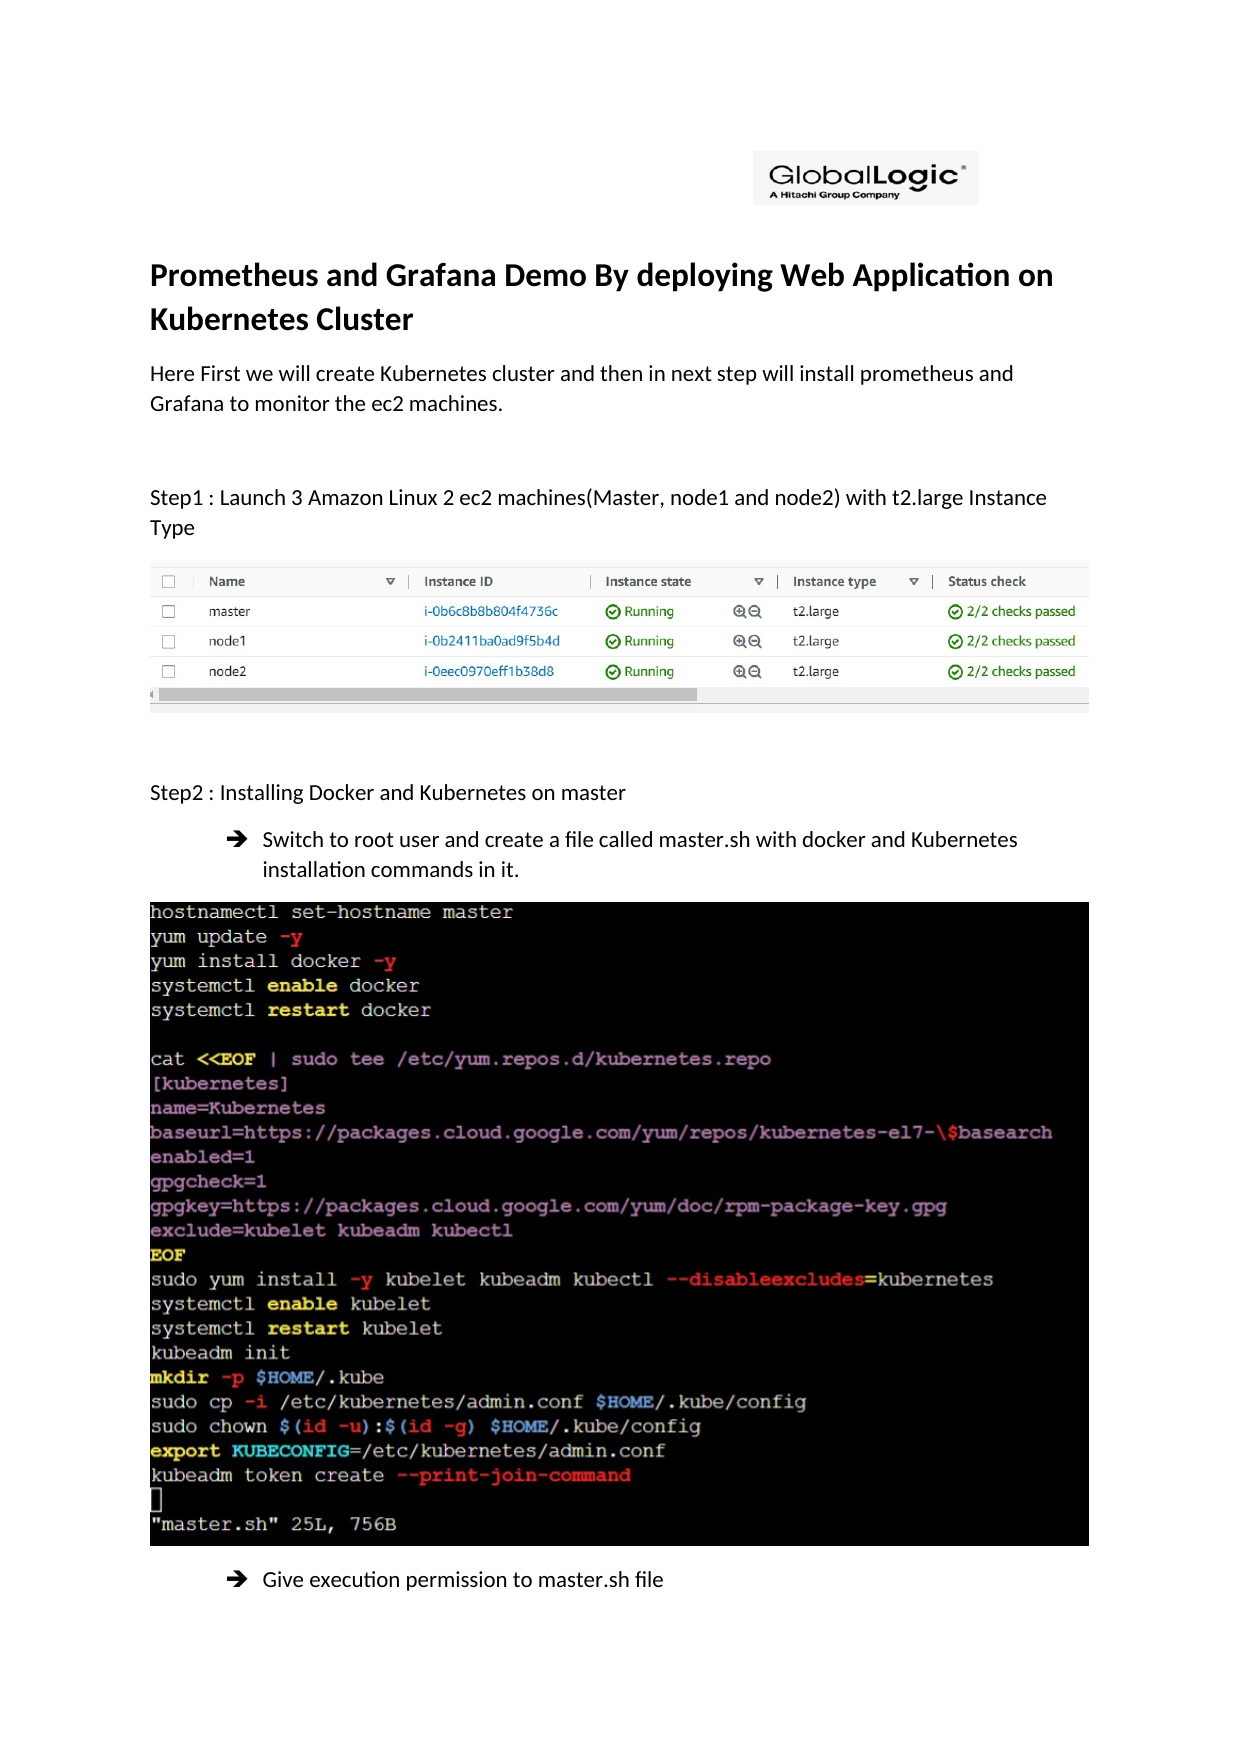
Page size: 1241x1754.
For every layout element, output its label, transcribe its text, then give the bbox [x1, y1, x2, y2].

picture [150, 902, 1089, 1546]
text Prometheus and Grafana Demo By deploying Web Application on Kubernetes Cluster [150, 254, 1090, 339]
text Step2 : Installing Docker and Kubernetes on master [150, 778, 1090, 806]
picture [751, 150, 980, 206]
list Give execution permission to master.sh file [225, 1565, 1090, 1593]
list Switch to root user and create a file called master.sh with docker and Kubernetes installation commands in it. [225, 825, 1090, 883]
picture [150, 560, 1089, 713]
text Here First we will create Kubernetes cluster and then in next step will install prometheus and Grafana to monitor the ec2 machines. [150, 359, 1090, 417]
text Step1 : Launch 3 Amazon Linux 2 ec2 machines(Master, node1 and node2) with t2.large Instance Type [150, 483, 1090, 541]
